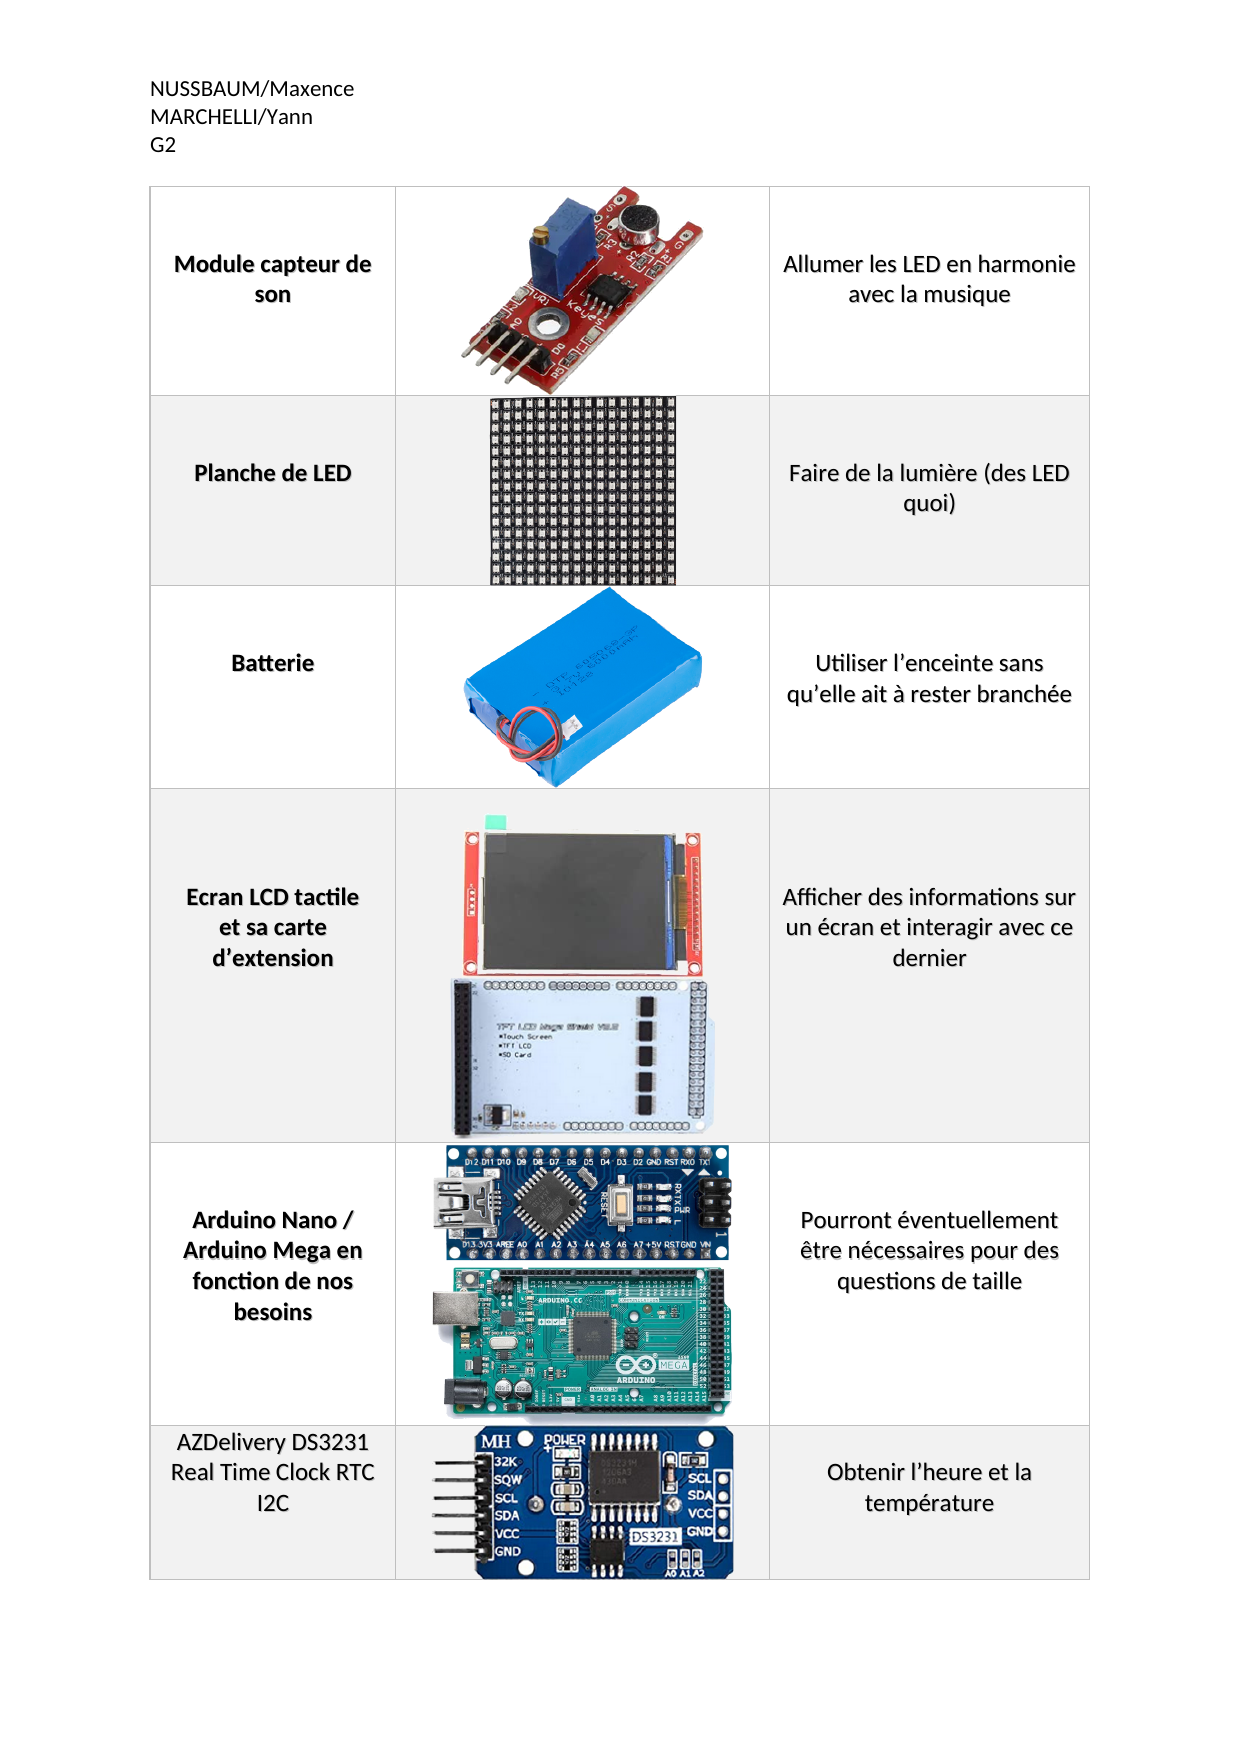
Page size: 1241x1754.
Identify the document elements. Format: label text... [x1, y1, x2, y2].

table_cell [558, 586, 769, 788]
table_cell [552, 187, 769, 395]
table_cell Arduino Nano / Arduino Mega en fonction de nos besoins [151, 1143, 395, 1425]
table_cell Afficher des informations sur un écran et interagir avec ce dernier [770, 789, 1089, 1142]
table_cell Utiliser l’enceinte sans qu’elle ait à rester branchée [770, 586, 1089, 788]
table_cell [727, 1426, 769, 1579]
table_cell Obtenir l’heure et la température [770, 1426, 1089, 1579]
table_cell [396, 396, 542, 585]
table_cell [396, 586, 609, 788]
table_cell Faire de la lumière (des LED quoi) [770, 396, 1089, 585]
table_cell Pourront éventuellement être nécessaires pour des questions de taille [770, 1143, 1089, 1425]
table_cell Module capteur de son [151, 187, 395, 395]
table_cell [396, 1426, 484, 1579]
table_cell [396, 187, 621, 395]
table_cell [396, 789, 769, 1142]
table_cell Allumer les LED en harmonie avec la musique [770, 187, 1089, 395]
table_cell [677, 396, 769, 585]
table_cell Ecran LCD tactile et sa carte d’extension [151, 789, 395, 1142]
table_cell [396, 1143, 769, 1425]
table_cell Planche de LED [151, 396, 395, 585]
table_cell Batterie [151, 586, 395, 788]
table_cell AZDelivery DS3231 Real Time Clock RTC I2C [151, 1426, 395, 1579]
